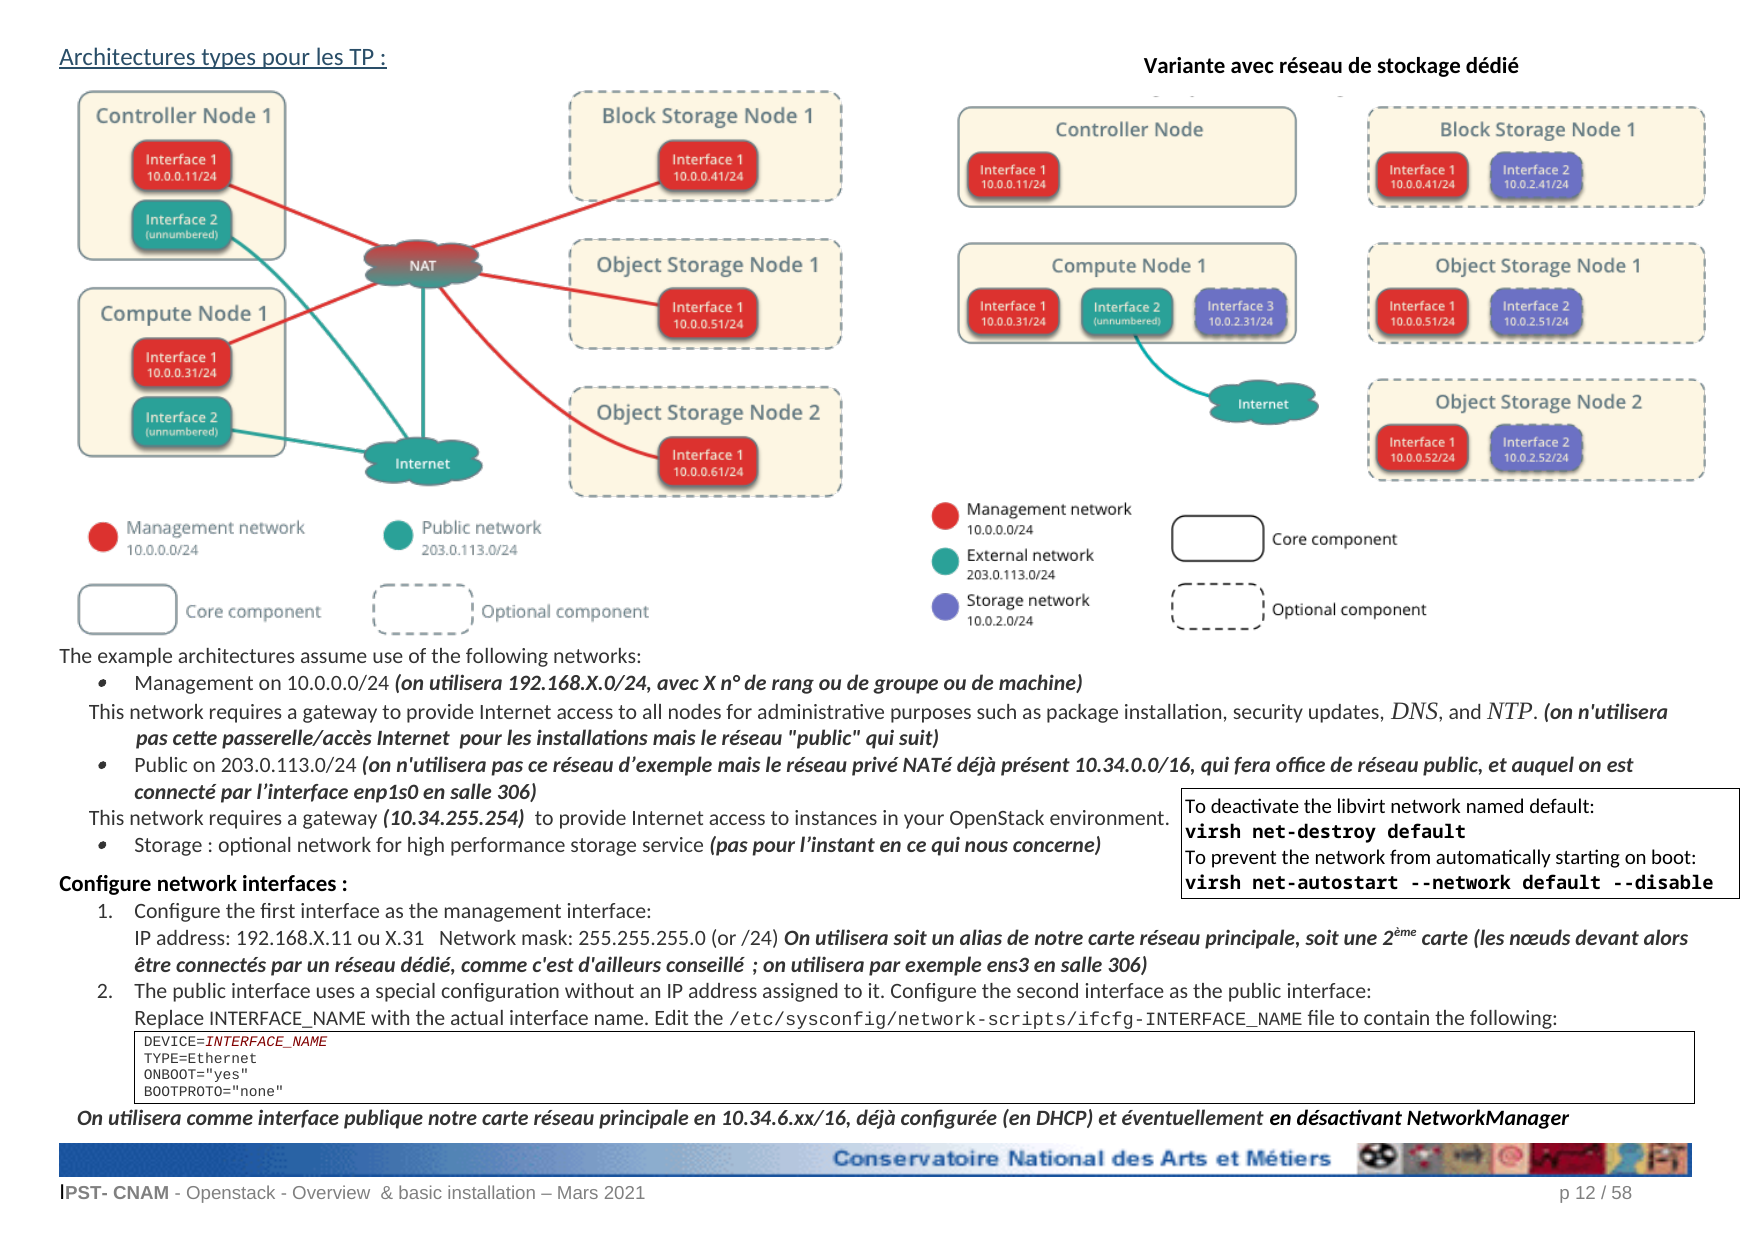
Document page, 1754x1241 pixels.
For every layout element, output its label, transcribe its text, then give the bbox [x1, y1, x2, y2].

text BOOTPROTO="none" [135, 1081, 1694, 1103]
subtitle Architectures types pour les TP : [59, 41, 1695, 72]
text Configure network interfaces : [1182, 869, 1695, 898]
text Configure network interfaces : [59, 869, 1181, 898]
text On utilisera comme interface publique notre carte réseau principale en 10.34.6.xx/16, déjà configurée (en DHCP) et éventuellement en désactivant NetworkManager [77, 1104, 1695, 1130]
list The public interface uses a special configuration without an IP address assigned to it. Configure the second interface as the public interface: [97, 978, 1695, 1004]
text ONBOOT="yes" [135, 1064, 1694, 1081]
text DEVICE=INTERFACE_NAME [135, 1032, 1694, 1048]
list Storage : optional network for high performance storage service (pas pour l’instant en ce qui nous concerne) [97, 831, 1181, 858]
text The example architectures assume use of the following networks: [59, 642, 1695, 669]
picture [59, 71, 860, 643]
list Management on 10.0.0.0/24 (on utilisera 192.168.X.0/24, avec X n° de rang ou de groupe ou de machine) [97, 669, 1695, 696]
text TYPE=Ethernet [135, 1048, 1694, 1064]
text This network requires a gateway to provide Internet access to all nodes for administrative purposes such as package installation, security updates, DNS, and NTP. (on n'utilisera pas cette passerelle/accès Internet pour les installations mais le réseau "public" qui suit) [88, 696, 1695, 751]
text This network requires a gateway (10.34.255.254) to provide Internet access to instances in your OpenStack environment. [1182, 804, 1695, 831]
text IP address: 192.168.X.11 ou X.31 Network mask: 255.255.255.0 (or /24) On utilisera soit un alias de notre carte réseau principale, soit une 2ème carte (les nœuds devant alors être connectés par un réseau dédié, comme c'est d'ailleurs conseillé ; on utilisera par exemple ens3 en salle 306) [134, 924, 1695, 978]
picture [916, 96, 1722, 651]
text This network requires a gateway (10.34.255.254) to provide Internet access to instances in your OpenStack environment. [88, 804, 1181, 831]
list Public on 203.0.113.0/24 (on n'utilisera pas ce réseau d’exemple mais le réseau privé NATé déjà présent 10.34.0.0/16, qui fera office de réseau public, et auquel on est connecté par l’interface enp1s0 en salle 306) [97, 751, 1695, 804]
list Storage : optional network for high performance storage service (pas pour l’instant en ce qui nous concerne) [1182, 831, 1695, 858]
text Replace INTERFACE_NAME with the actual interface name. Edit the /etc/sysconfig/network-scripts/ifcfg-INTERFACE_NAME file to contain the following: [134, 1004, 1695, 1031]
list Configure the first interface as the management interface: [97, 898, 1695, 924]
